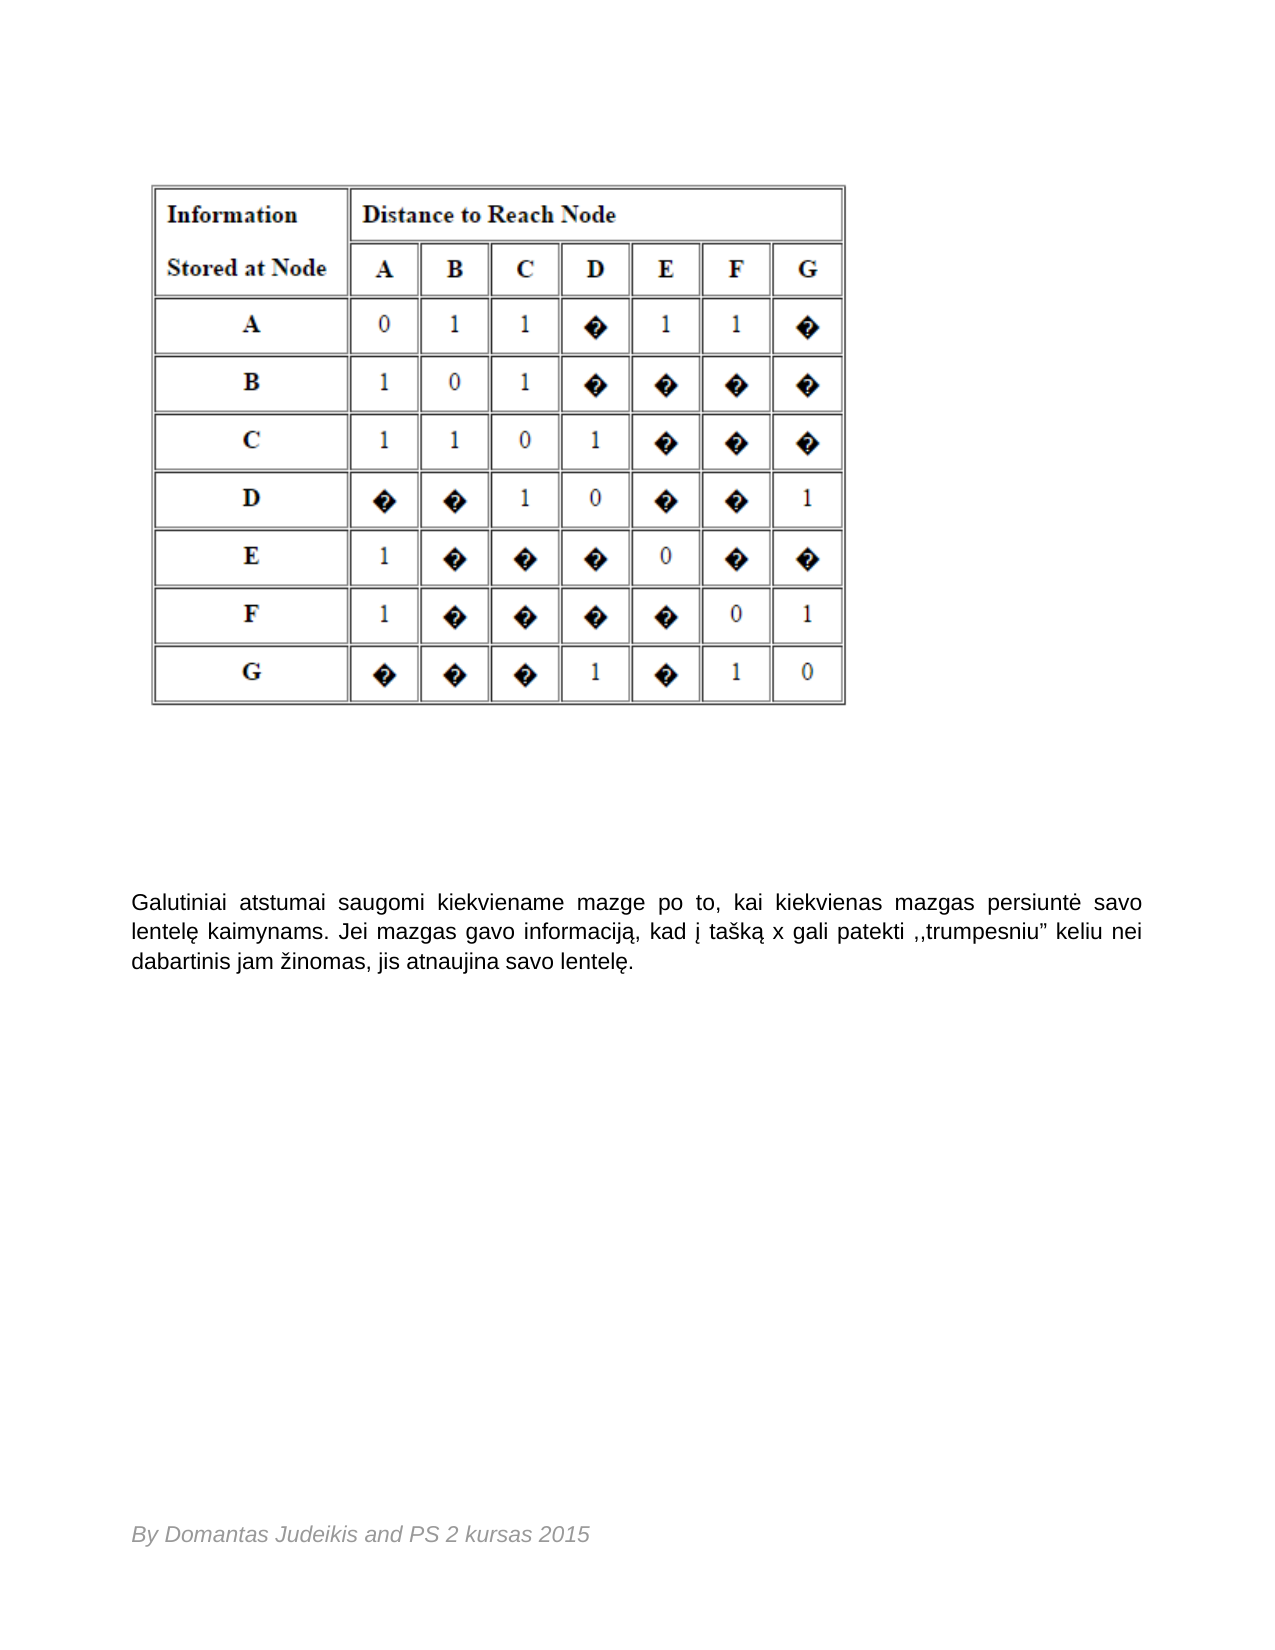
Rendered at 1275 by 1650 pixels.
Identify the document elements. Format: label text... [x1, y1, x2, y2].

picture [150, 168, 868, 721]
text Galutiniai atstumai saugomi kiekviename mazge po to, kai kiekvienas mazgas persiuntė savo lentelę kaimynams. Jei mazgas gavo informaciją, kad į tašką x gali patekti ,,trumpesniu” keliu nei dabartinis jam žinomas, jis atnaujina savo lentelę. [131, 890, 1144, 974]
